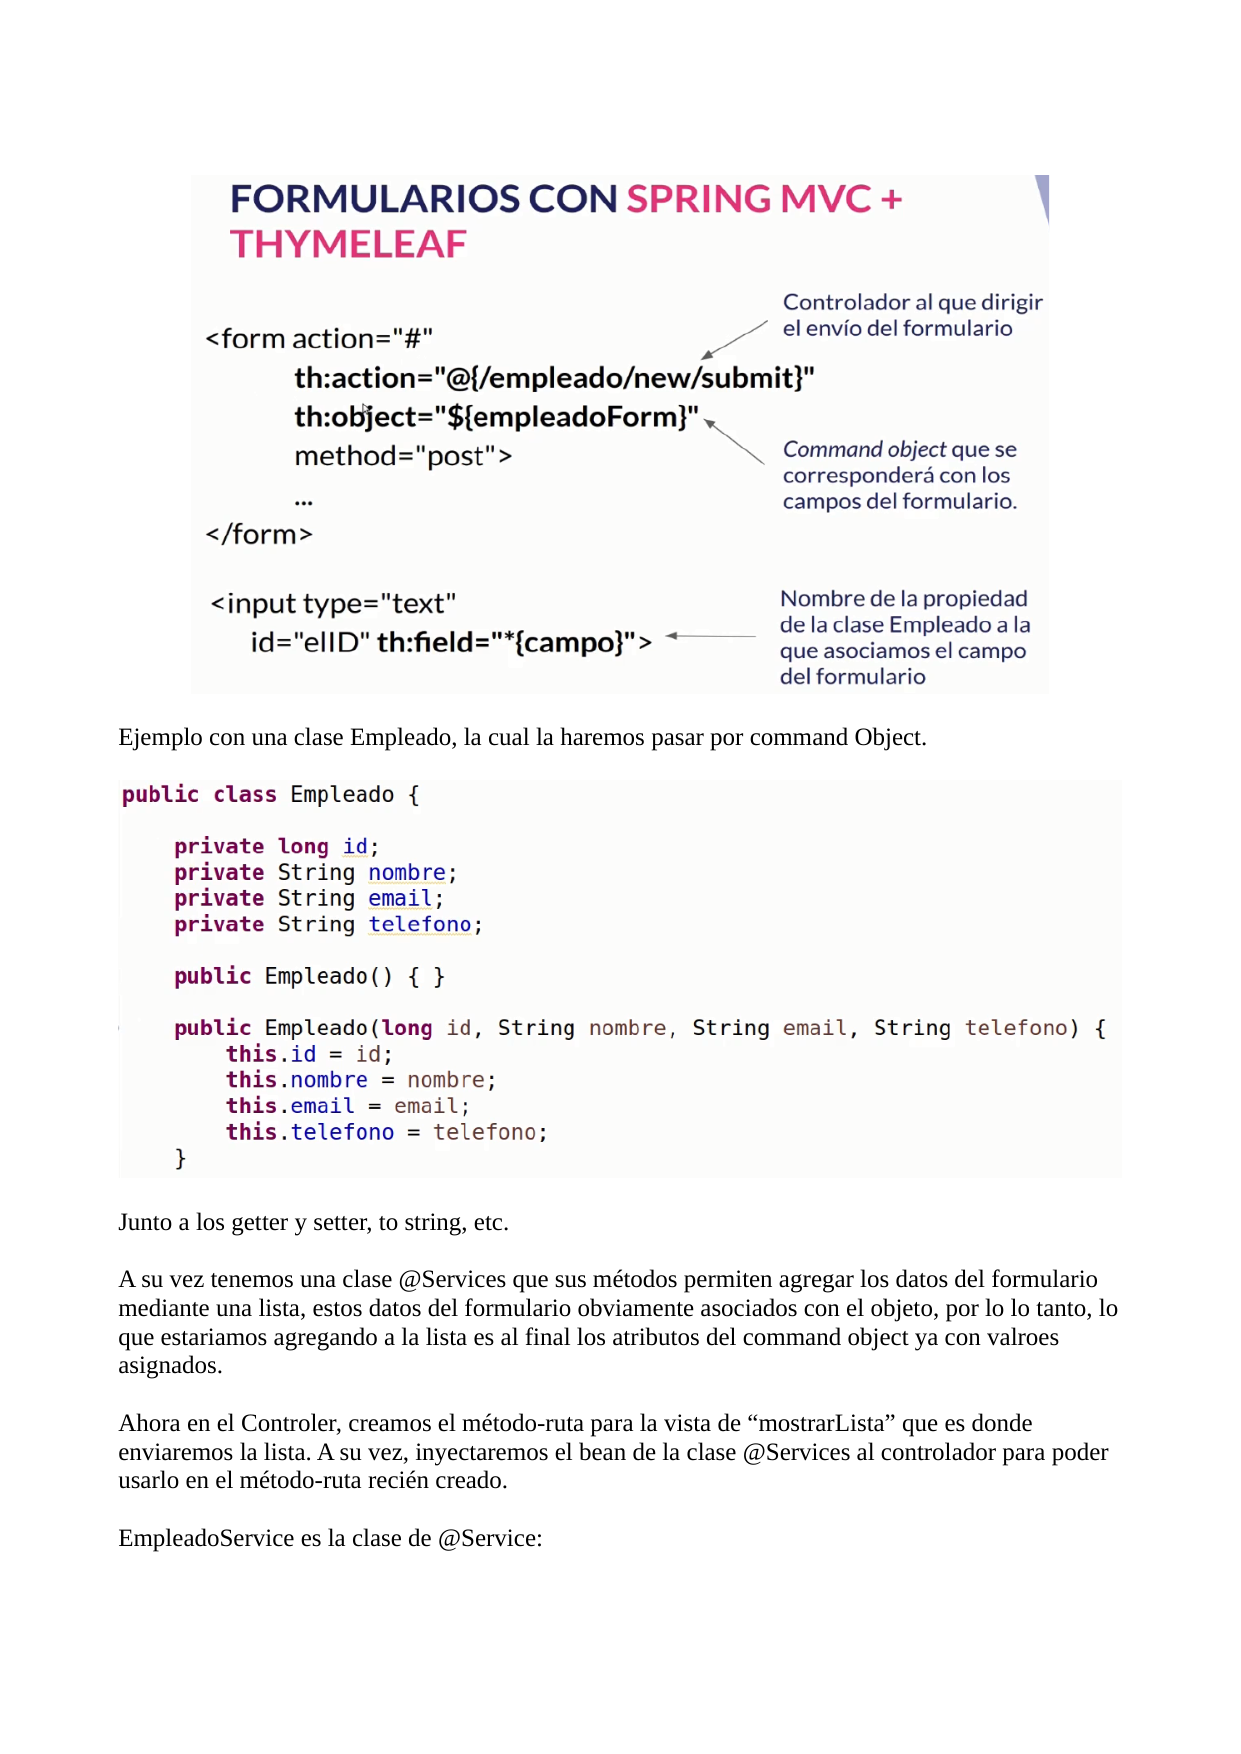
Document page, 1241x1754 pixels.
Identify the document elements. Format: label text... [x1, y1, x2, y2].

text Ahora en el Controler, creamos el método-ruta para la vista de “mostrarLista” que es donde enviaremos la lista. A su vez, inyectaremos el bean de la clase @Services al controlador para poder usarlo en el método-ruta recién creado. [118, 1408, 1122, 1494]
text Junto a los getter y setter, to string, etc. [118, 1207, 1122, 1235]
picture [118, 780, 1123, 1178]
picture [191, 175, 1050, 694]
text Ejemplo con una clase Empleado, la cual la haremos pasar por command Object. [118, 722, 1122, 751]
text A su vez tenemos una clase @Services que sus métodos permiten agregar los datos del formulario mediante una lista, estos datos del formulario obviamente asociados con el objeto, por lo lo tanto, lo que estariamos agregando a la lista es al final los atributos del command object ya con valroes asignados. [118, 1264, 1122, 1379]
text EmpleadoService es la clase de @Service: [118, 1523, 1122, 1552]
